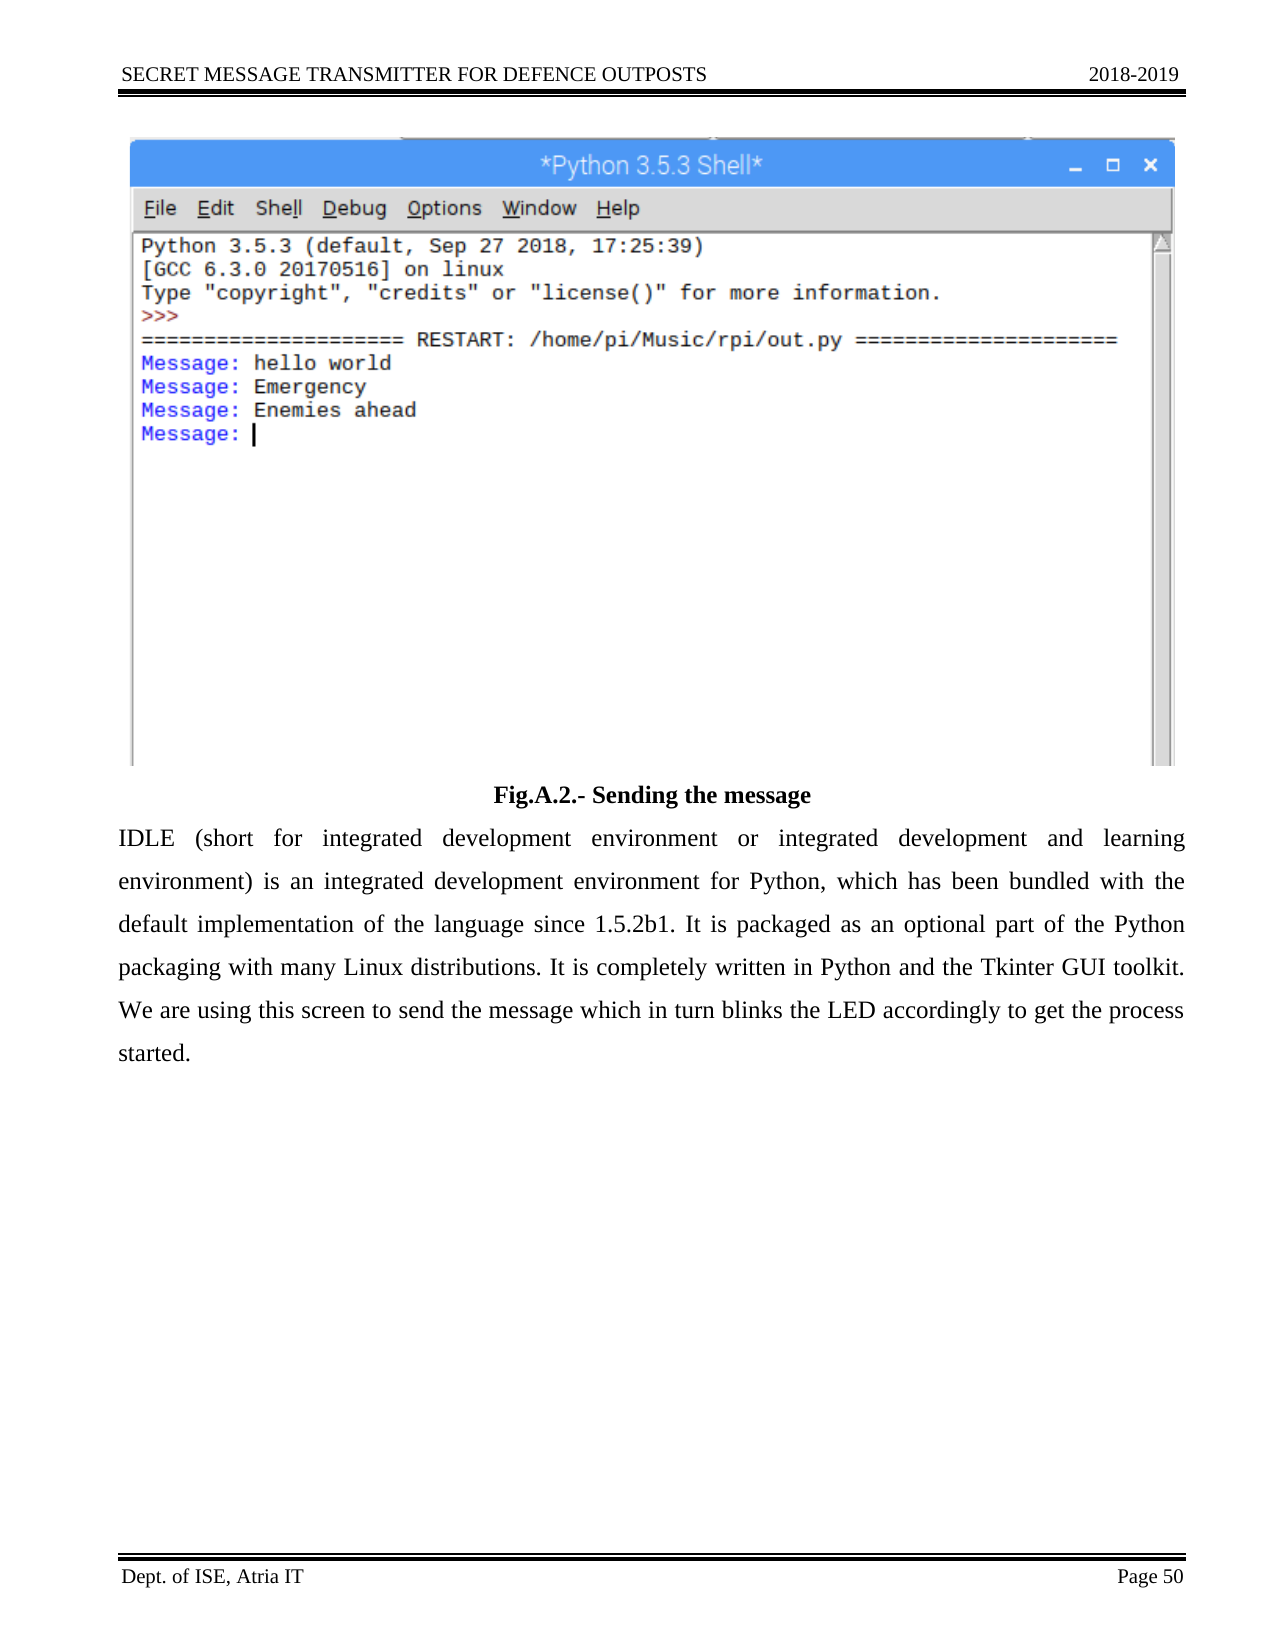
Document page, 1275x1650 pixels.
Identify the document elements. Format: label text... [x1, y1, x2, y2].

picture [129, 137, 1175, 766]
text Fig.A.2.- Sending the message [118, 124, 1186, 808]
text IDLE (short for integrated development environment or integrated development and learning environment) is an integrated development environment for Python, which has been bundled with the default implementation of the language since 1.5.2b1. It is packaged as an optional part of the Python packaging with many Linux distributions. It is completely written in Python and the Tkinter GUI toolkit. We are using this screen to send the message which in turn blinks the LED accordingly to get the process started. [118, 823, 1186, 1067]
